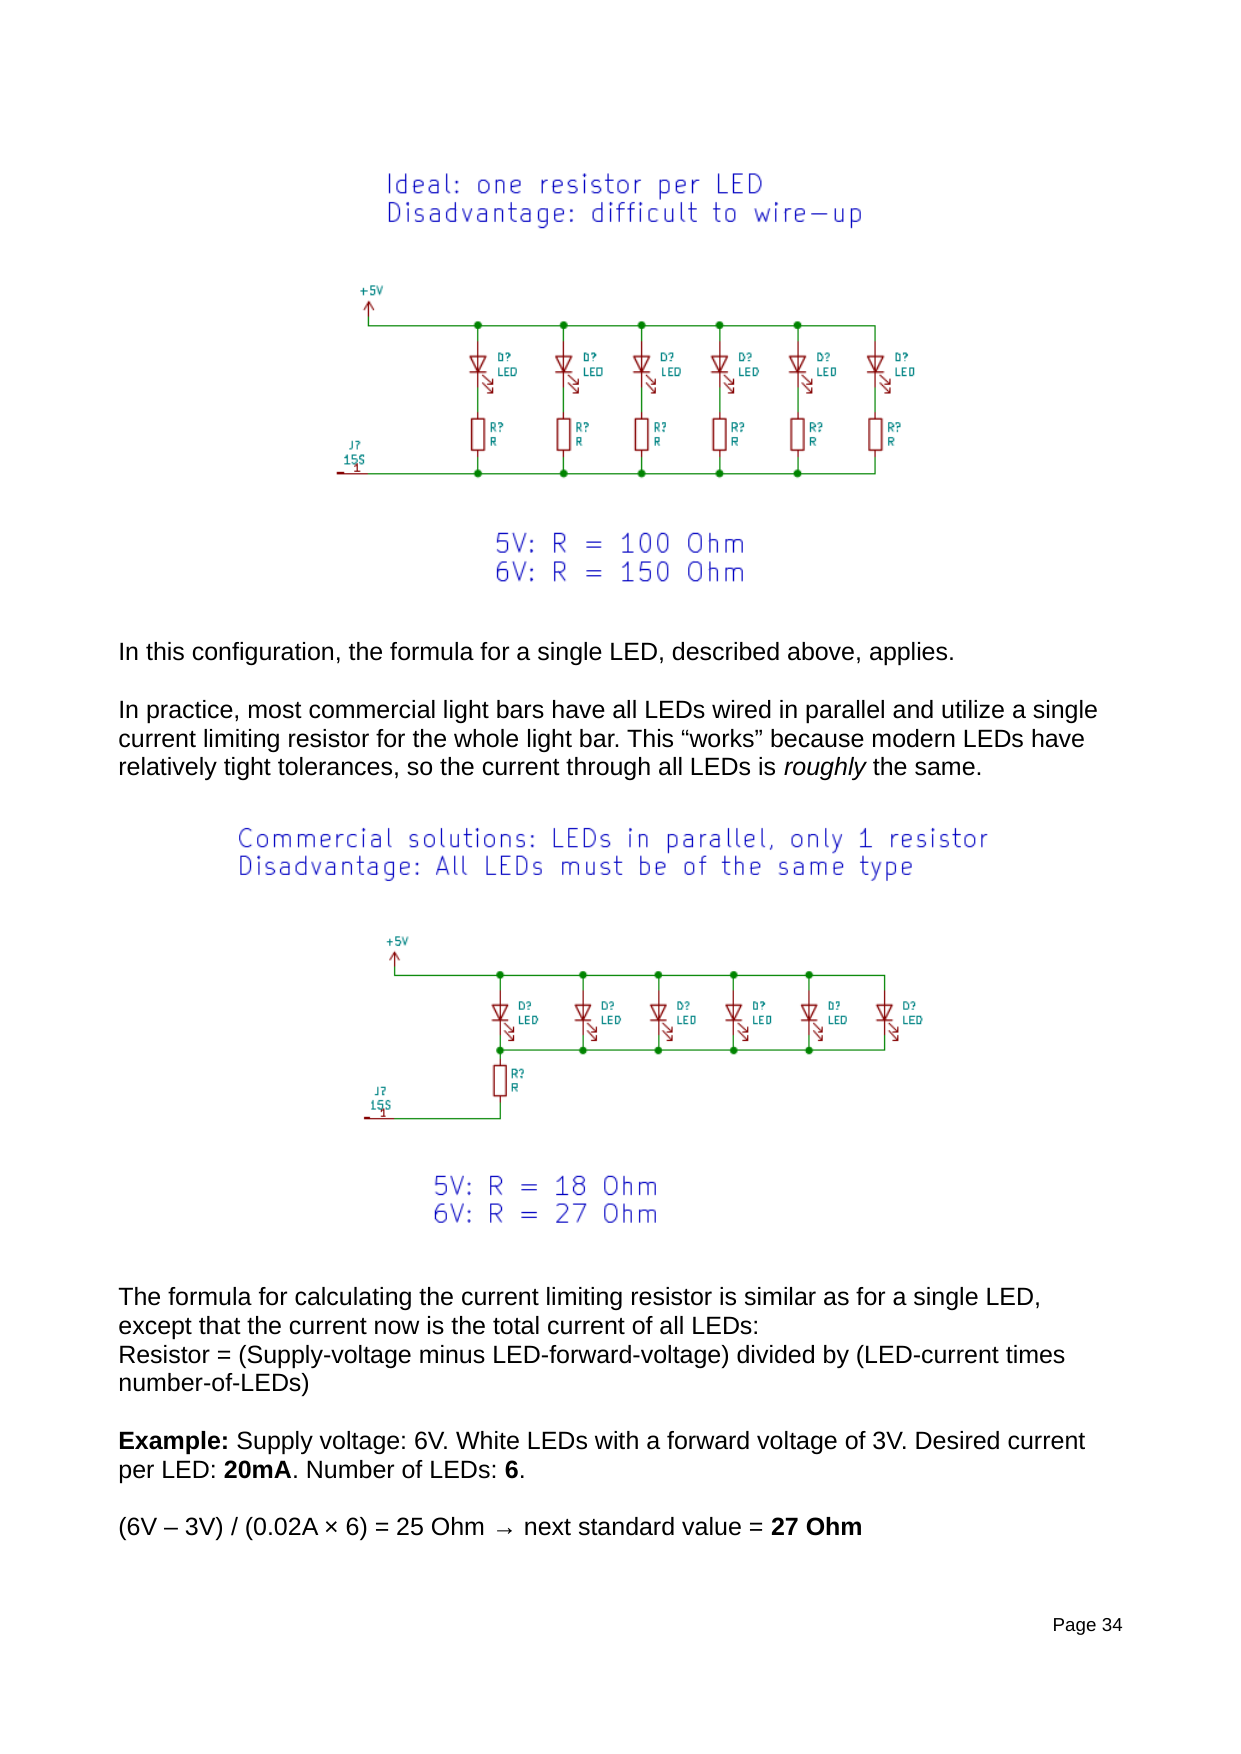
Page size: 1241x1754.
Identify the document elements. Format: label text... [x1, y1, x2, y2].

text (6V – 3V) / (0.02A × 6) = 25 Ohm → next standard value = 27 Ohm [118, 1512, 1122, 1541]
picture [281, 135, 959, 620]
picture [220, 798, 1021, 1265]
text The formula for calculating the current limiting resistor is similar as for a single LED, except that the current now is the total current of all LEDs: [118, 1282, 1122, 1339]
text Resistor = (Supply-voltage minus LED-forward-voltage) divided by (LED-current times number-of-LEDs) [118, 1339, 1122, 1397]
text In practice, most commercial light bars have all LEDs wired in parallel and utilize a single current limiting resistor for the whole light bar. This “works” because modern LEDs have relatively tight tolerances, so the current through all LEDs is roughly the same. [118, 695, 1122, 781]
text Example: Supply voltage: 6V. White LEDs with a forward voltage of 3V. Desired current per LED: 20mA. Number of LEDs: 6. [118, 1426, 1122, 1483]
text In this configuration, the formula for a single LED, described above, applies. [118, 637, 1122, 666]
